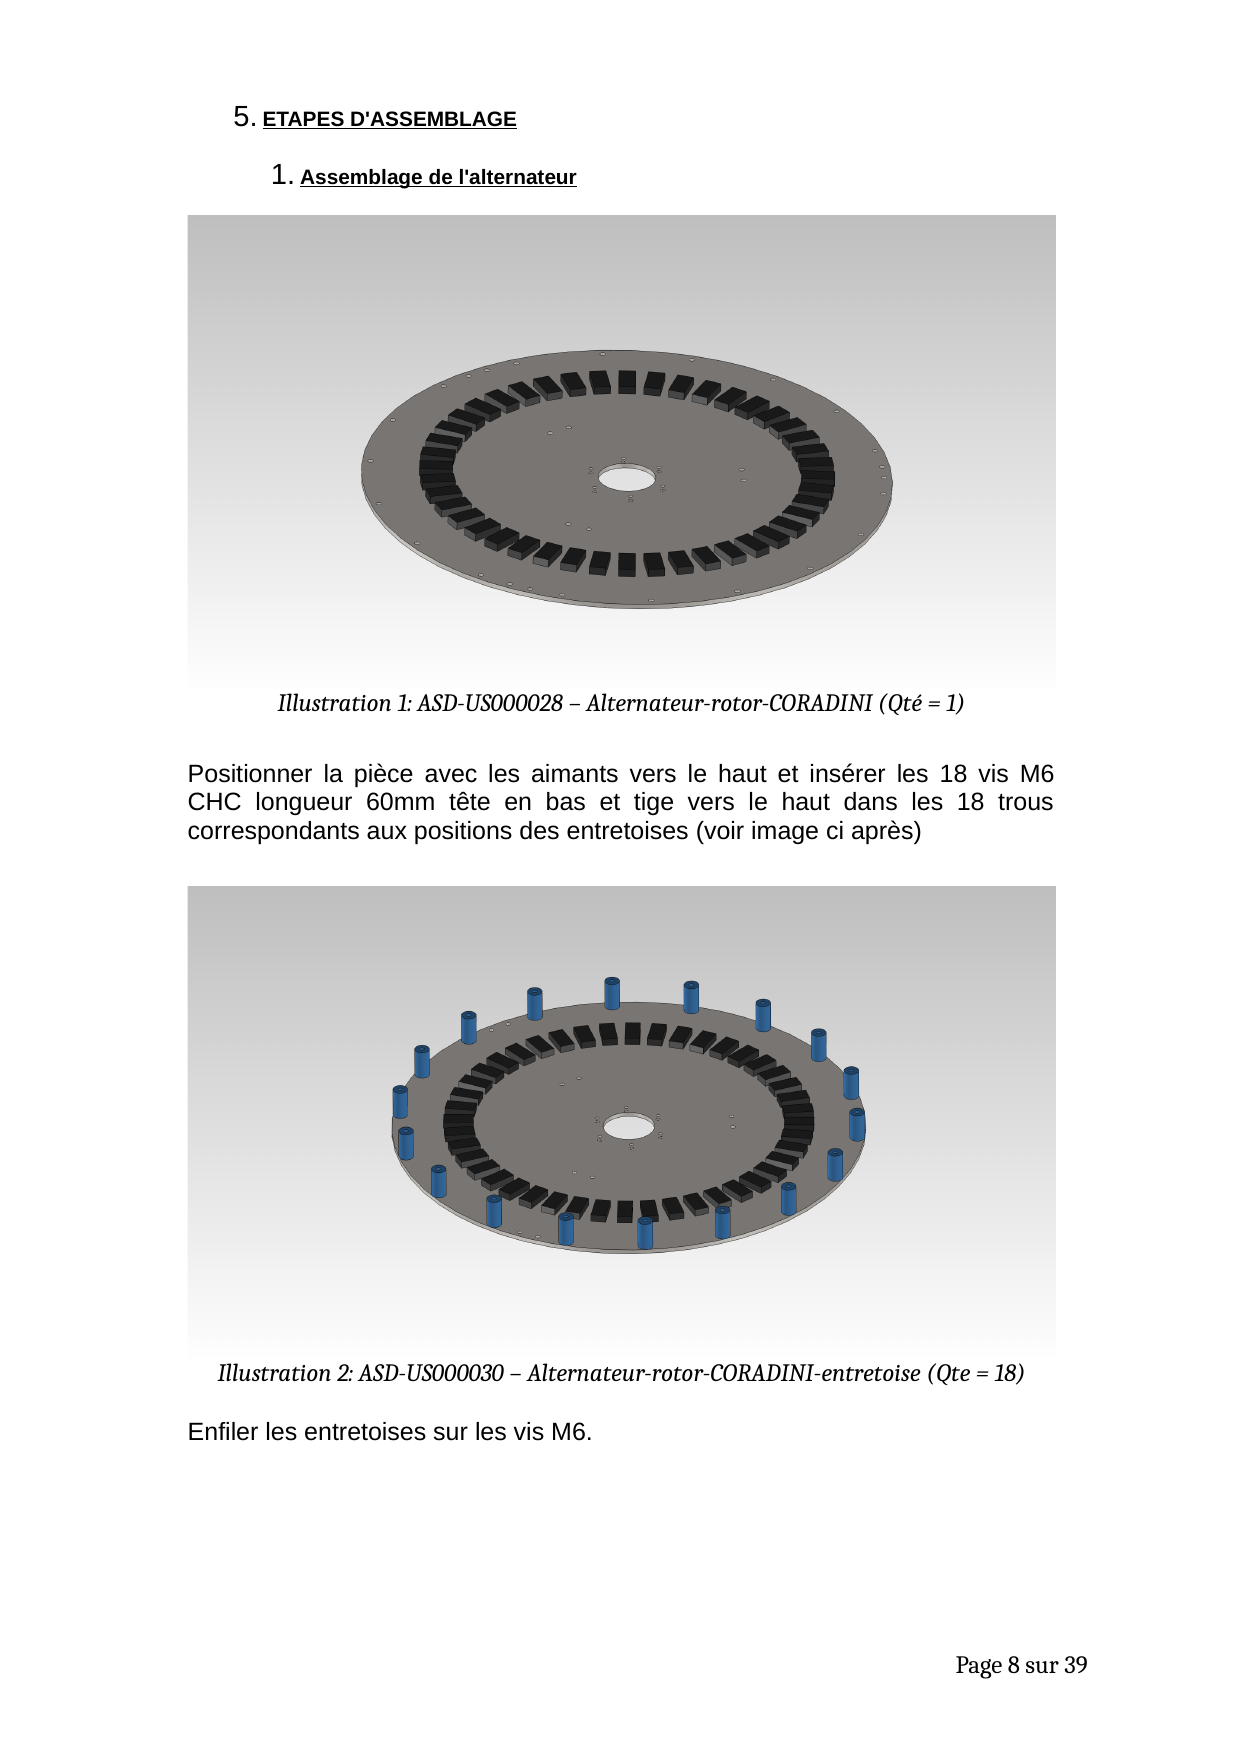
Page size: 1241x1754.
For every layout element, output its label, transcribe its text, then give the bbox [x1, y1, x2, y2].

text Enfiler les entretoises sur les vis M6. [187, 1416, 1056, 1445]
text Illustration 1: ASD-US000028 – Alternateur-rotor-CORADINI (Qté = 1) [187, 689, 1056, 717]
picture [187, 886, 1056, 1359]
subtitle Assemblage de l'alternateur [262, 157, 1056, 191]
text Positionner la pièce avec les aimants vers le haut et insérer les 18 vis M6 CHC longueur 60mm tête en bas et tige vers le haut dans les 18 trous correspondants aux positions des entretoises (voir image ci après) [187, 759, 1056, 845]
text Illustration 2: ASD-US000030 – Alternateur-rotor-CORADINI-entretoise (Qte = 18) [187, 1359, 1056, 1388]
picture [187, 215, 1056, 689]
subtitle ETAPES D'ASSEMBLAGE [225, 99, 1056, 132]
